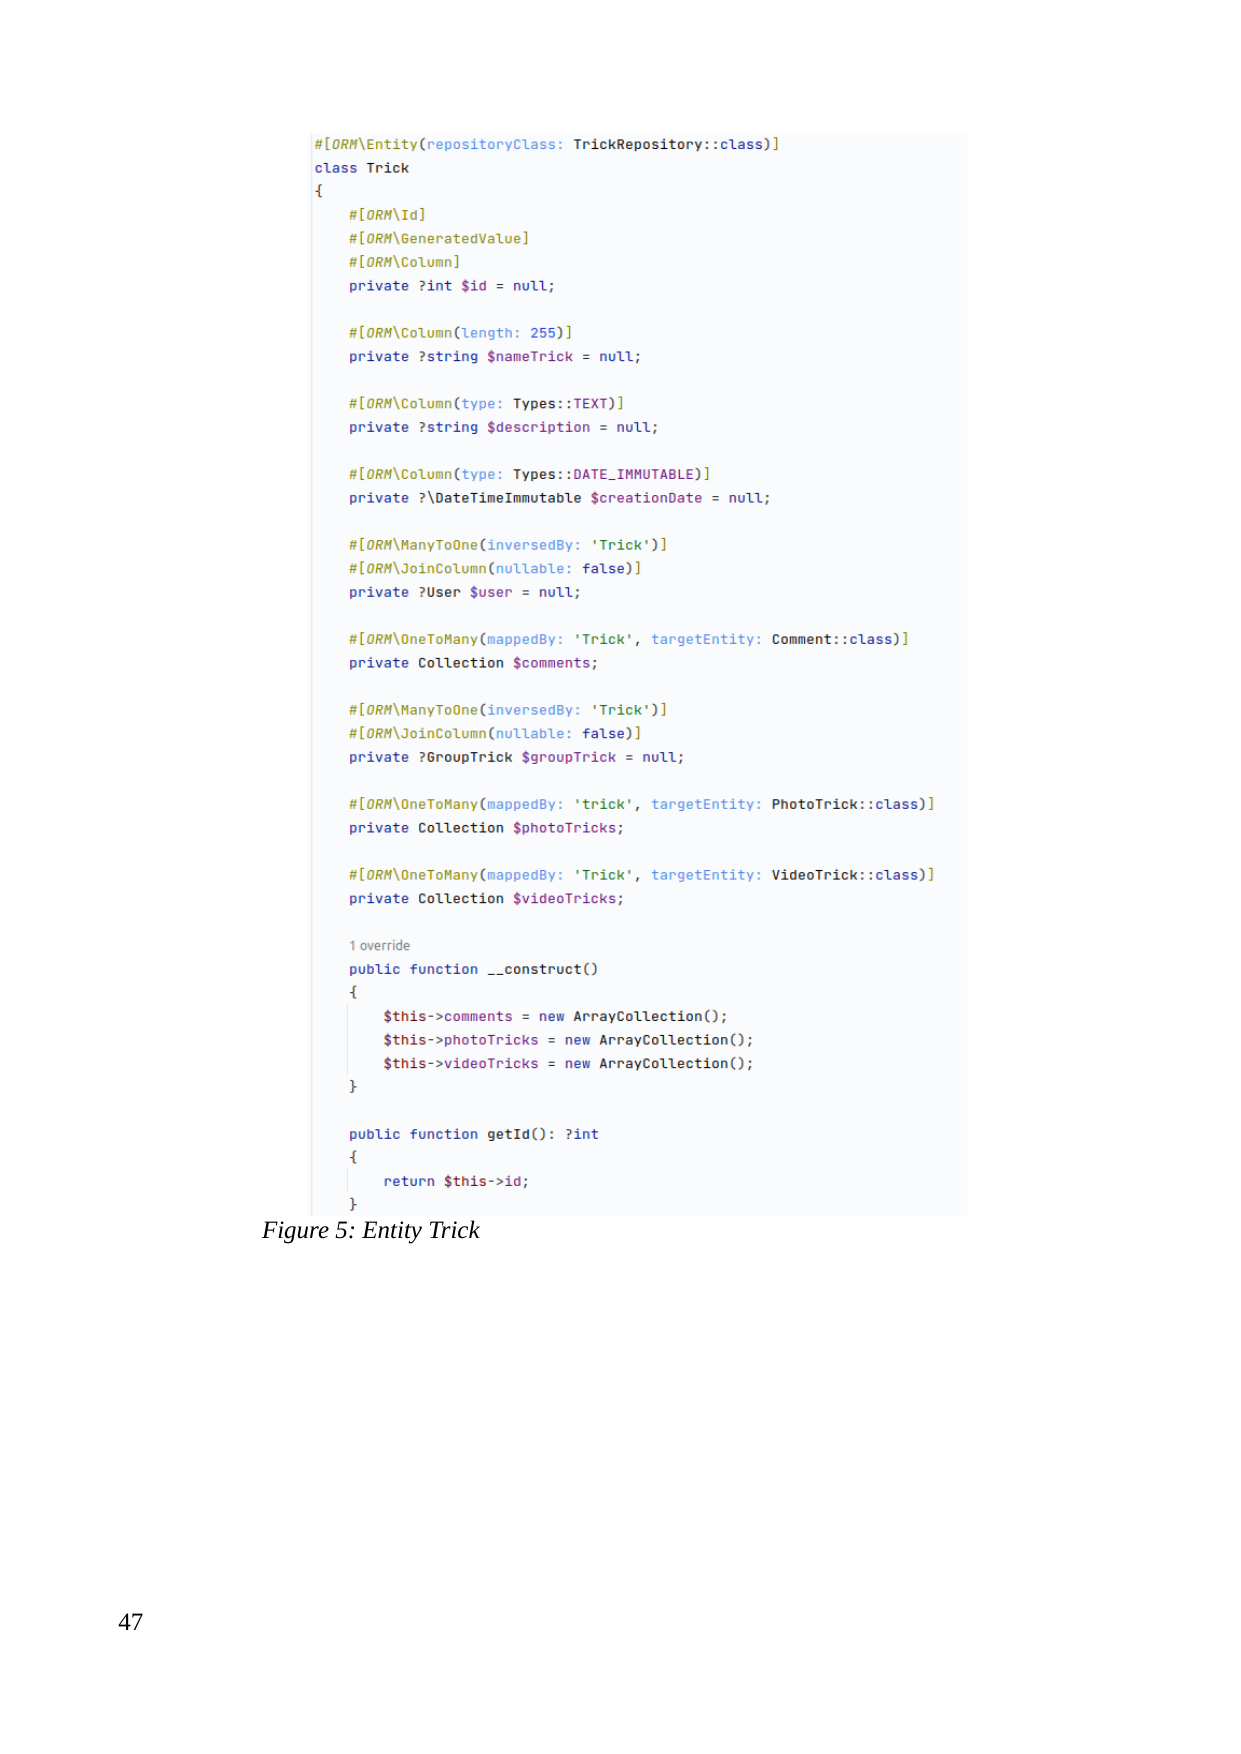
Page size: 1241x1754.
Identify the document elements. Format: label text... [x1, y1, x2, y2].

text Figure 5: Entity Trick [262, 131, 1013, 1244]
picture [307, 133, 968, 1216]
